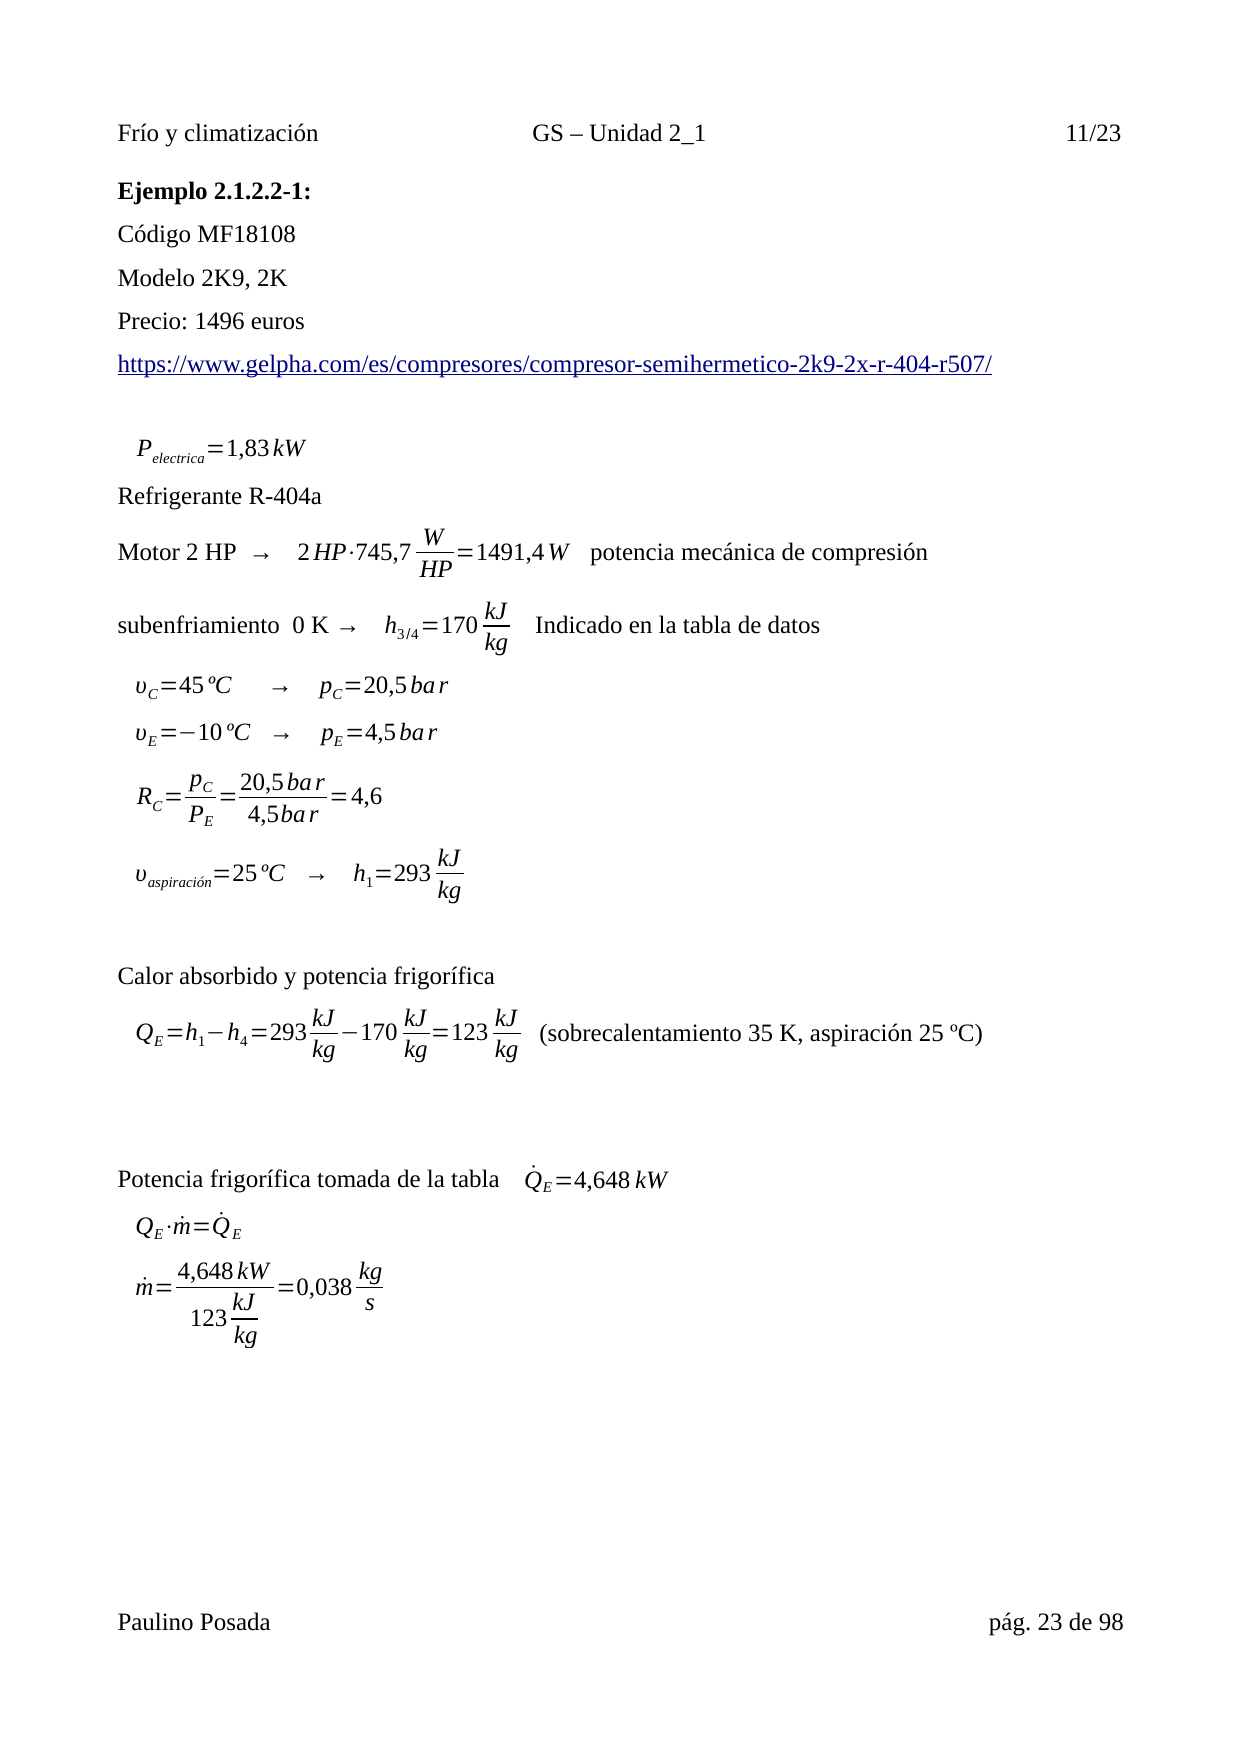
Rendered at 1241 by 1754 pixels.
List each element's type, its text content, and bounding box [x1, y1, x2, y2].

text Calor absorbido y potencia frigorífica [117, 961, 1123, 990]
text → [117, 671, 1123, 703]
text Refrigerante R-404a [117, 481, 1123, 509]
text Ejemplo 2.1.2.2-1: [117, 176, 1123, 205]
text Precio: 1496 euros [117, 306, 1123, 334]
text Código MF18108 [117, 219, 1123, 248]
text Modelo 2K9, 2K [117, 263, 1123, 291]
text https://www.gelpha.com/es/compresores/compresor-semihermetico-2k9-2x-r-404-r507/ [117, 349, 1123, 378]
text Motor 2 HP → potencia mecánica de compresión [117, 524, 1123, 583]
text → [117, 845, 1123, 904]
text → [117, 717, 1123, 750]
text subenfriamiento 0 K → Indicado en la tabla de datos [117, 597, 1123, 656]
text (sobrecalentamiento 35 K, aspiración 25 ºC) [117, 1004, 1123, 1063]
text Potencia frigorífica tomada de la tabla [117, 1164, 1123, 1197]
